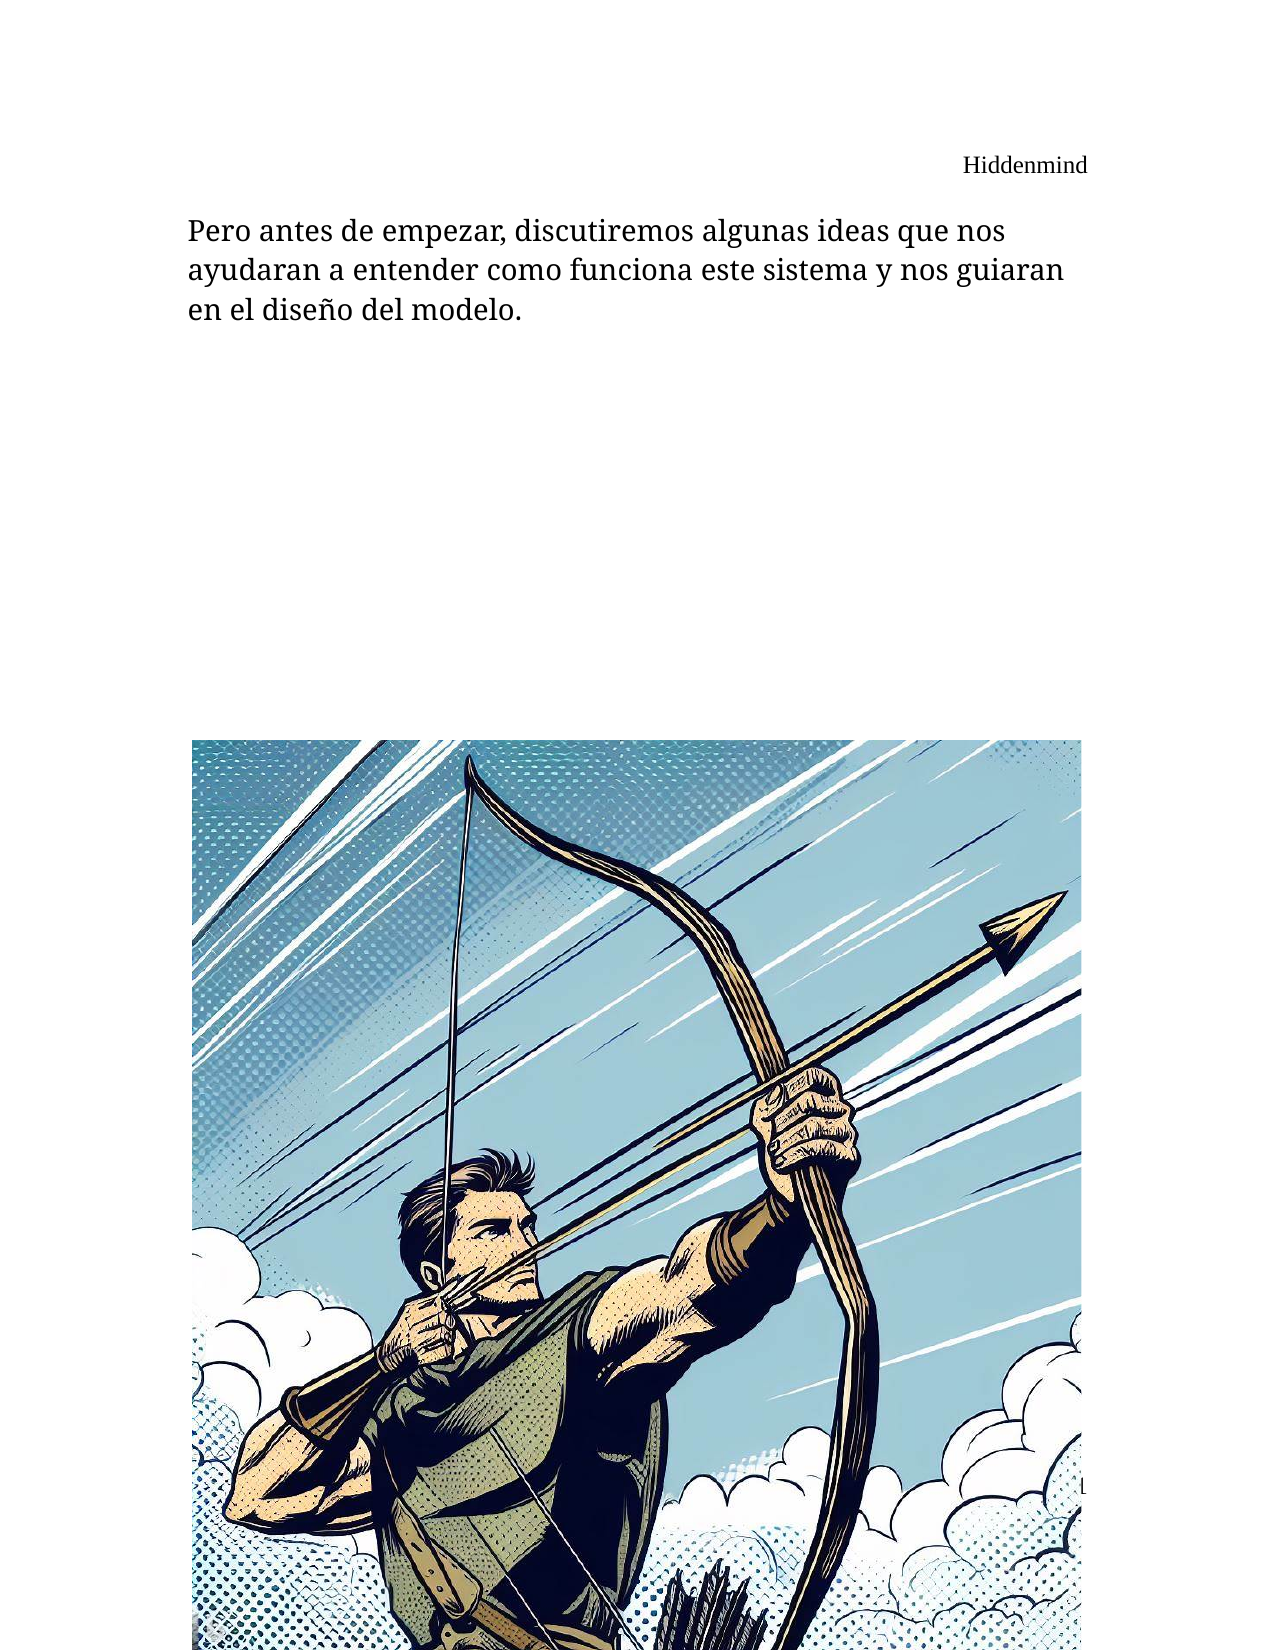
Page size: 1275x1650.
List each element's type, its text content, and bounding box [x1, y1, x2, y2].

picture [192, 740, 1082, 1650]
text Pero antes de empezar, discutiremos algunas ideas que nos ayudaran a entender como funciona este sistema y nos guiaran en el diseño del modelo. [187, 210, 1087, 329]
